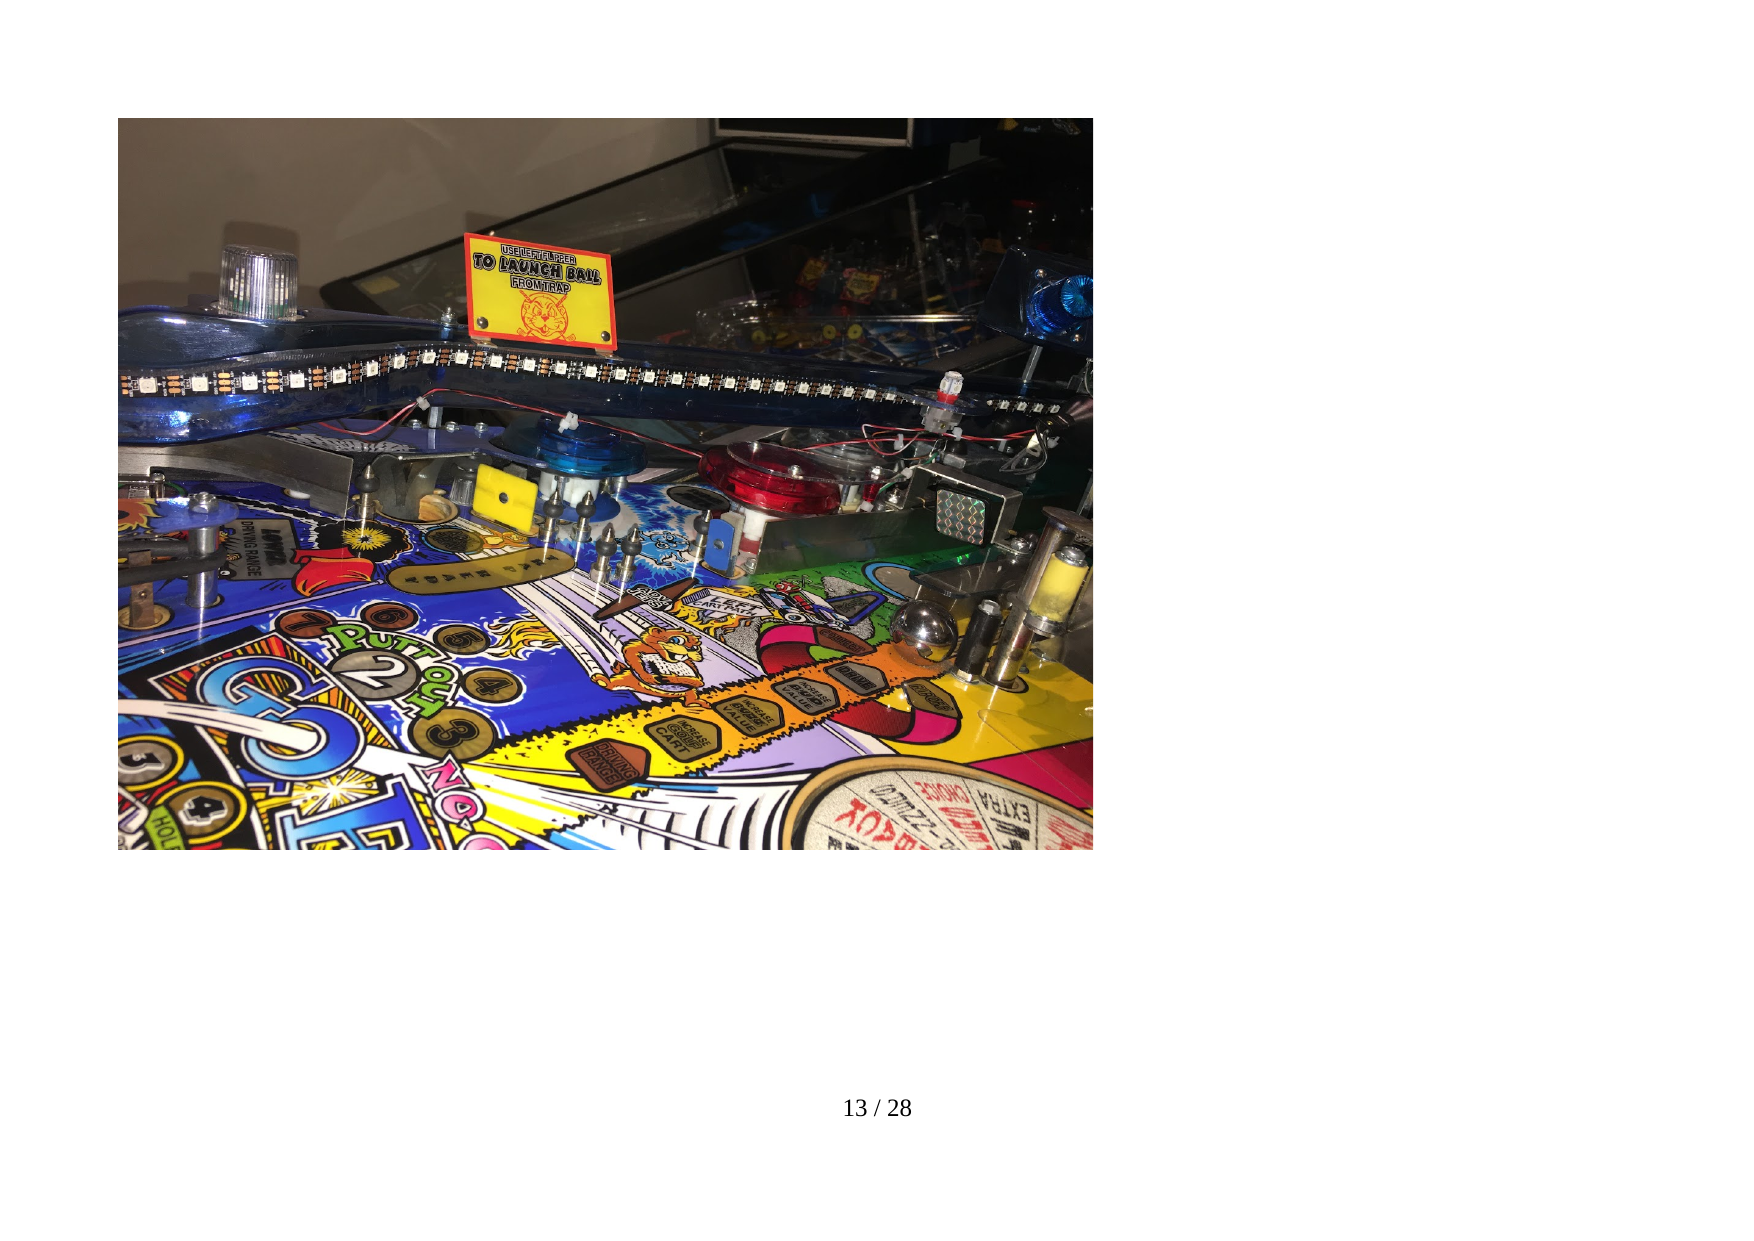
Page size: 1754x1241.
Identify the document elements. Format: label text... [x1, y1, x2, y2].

picture [118, 118, 1094, 850]
text Route for LED wire harness [1094, 118, 1636, 849]
